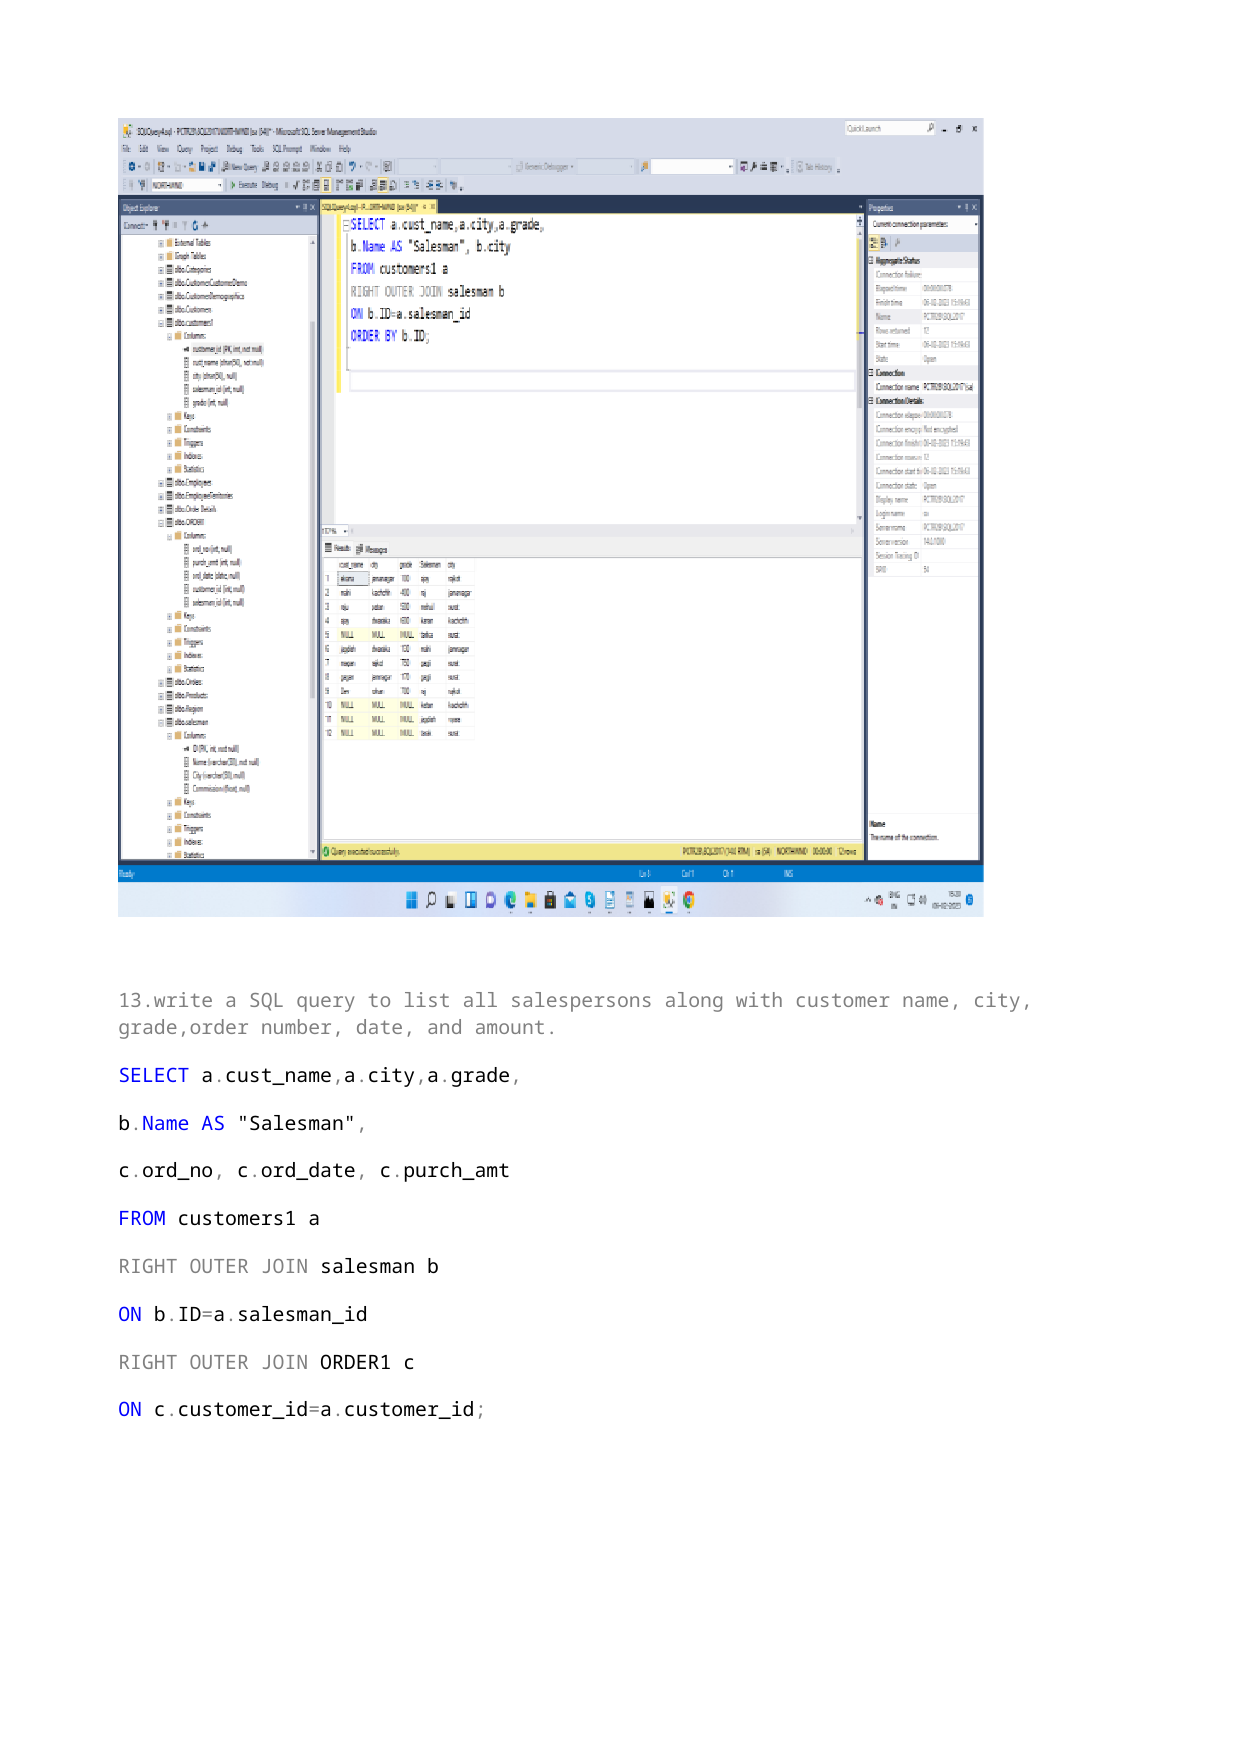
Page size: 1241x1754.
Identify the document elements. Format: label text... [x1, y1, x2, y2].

text ON b.ID=a.salesman_id [118, 1300, 1122, 1327]
text c.ord_no, c.ord_date, c.purch_amt [118, 1157, 1122, 1184]
text 13.write a SQL query to list all salespersons along with customer name, city, grade,order number, date, and amount. [118, 986, 1122, 1040]
text SELECT a.cust_name,a.city,a.grade, [118, 1061, 1122, 1088]
text b.Name AS "Salesman", [118, 1109, 1122, 1136]
text RIGHT OUTER JOIN ORDER1 c [118, 1348, 1122, 1375]
text RIGHT OUTER JOIN salesman b [118, 1252, 1122, 1279]
text ON c.customer_id=a.customer_id; [118, 1396, 1122, 1423]
text FROM customers1 a [118, 1204, 1122, 1231]
